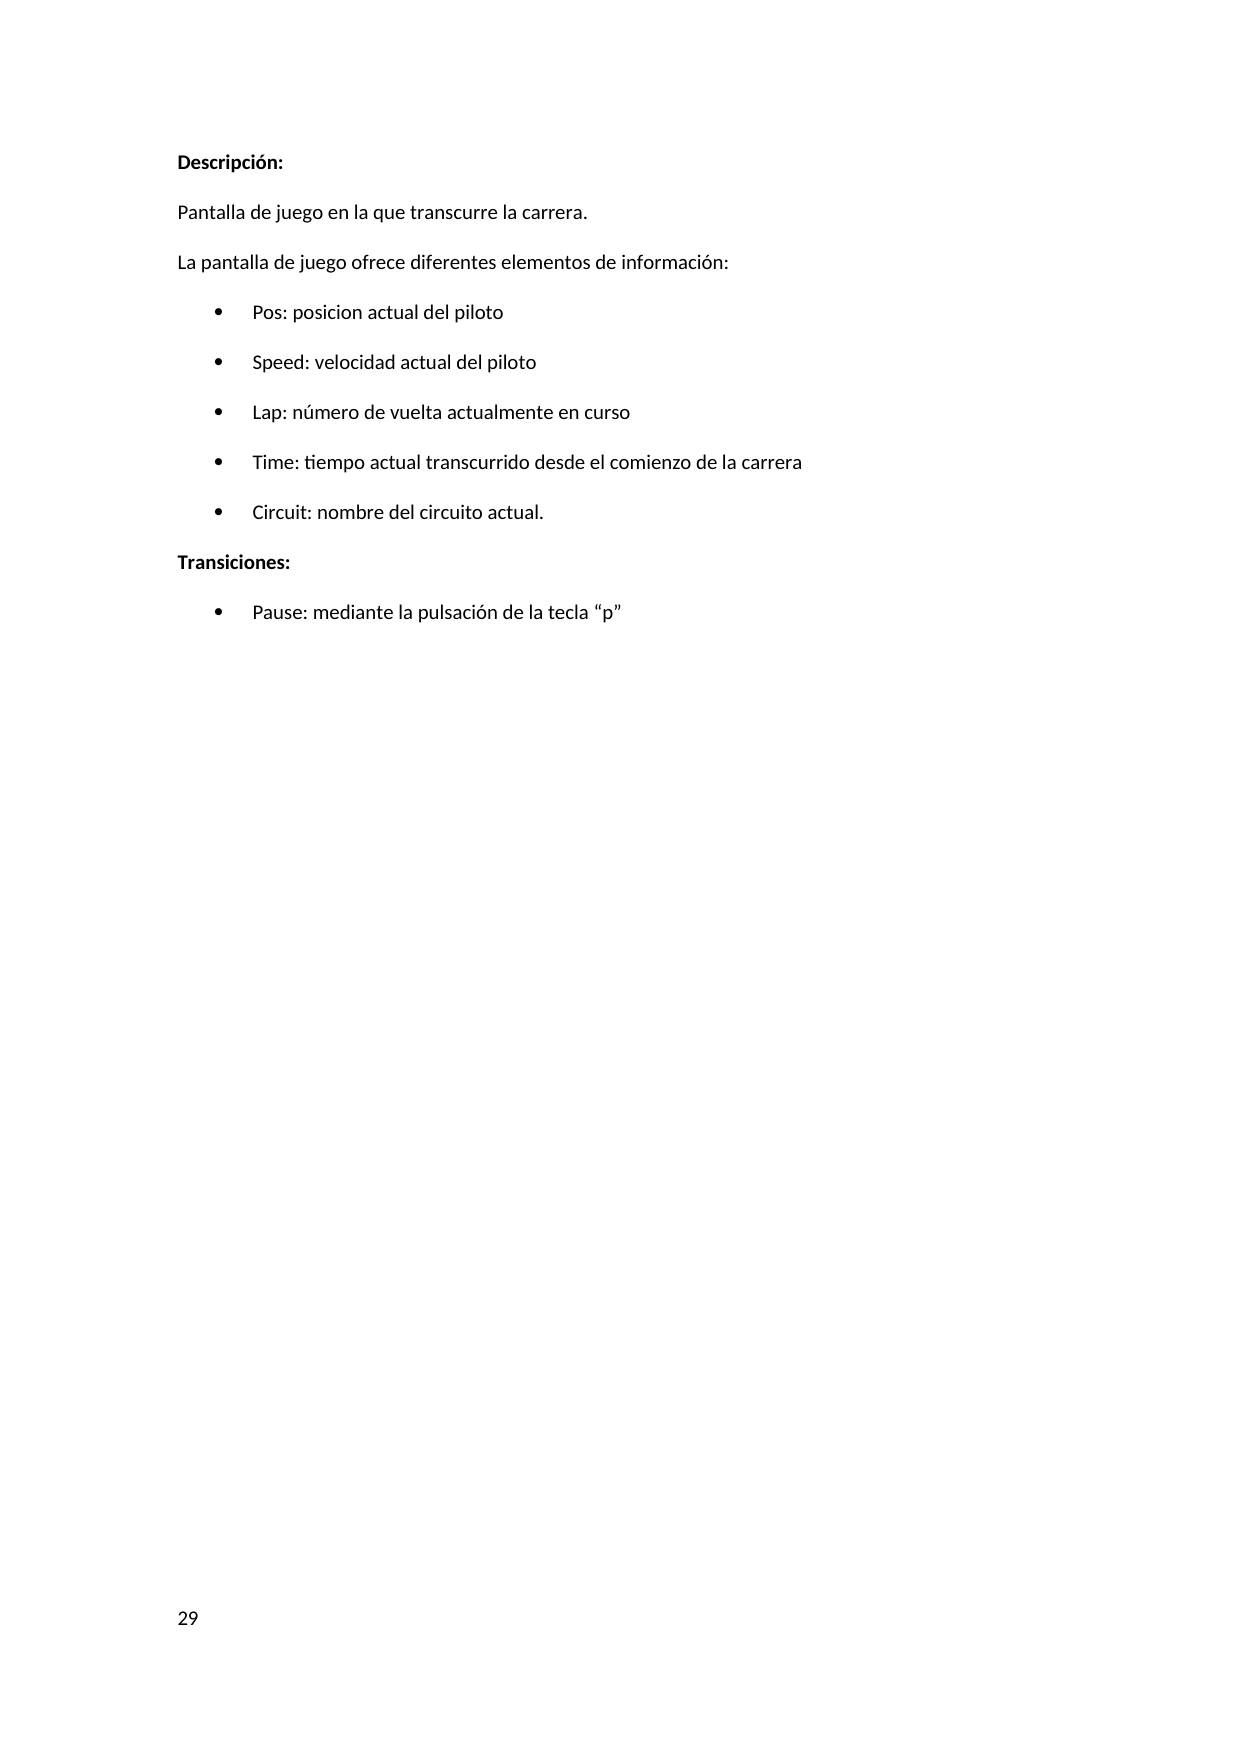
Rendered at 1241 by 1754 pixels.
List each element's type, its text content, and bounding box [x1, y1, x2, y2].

text Pantalla de juego en la que transcurre la carrera. [177, 199, 1063, 225]
text Transiciones: [177, 549, 1063, 575]
list Speed: velocidad actual del piloto [215, 349, 1063, 375]
list Time: tiempo actual transcurrido desde el comienzo de la carrera [215, 449, 1063, 475]
list Pause: mediante la pulsación de la tecla “p” [215, 599, 1063, 625]
list Pos: posicion actual del piloto [215, 299, 1063, 325]
list Circuit: nombre del circuito actual. [215, 499, 1063, 525]
list Lap: número de vuelta actualmente en curso [215, 399, 1063, 425]
text Descripción: [177, 149, 1063, 175]
text La pantalla de juego ofrece diferentes elementos de información: [177, 249, 1063, 275]
